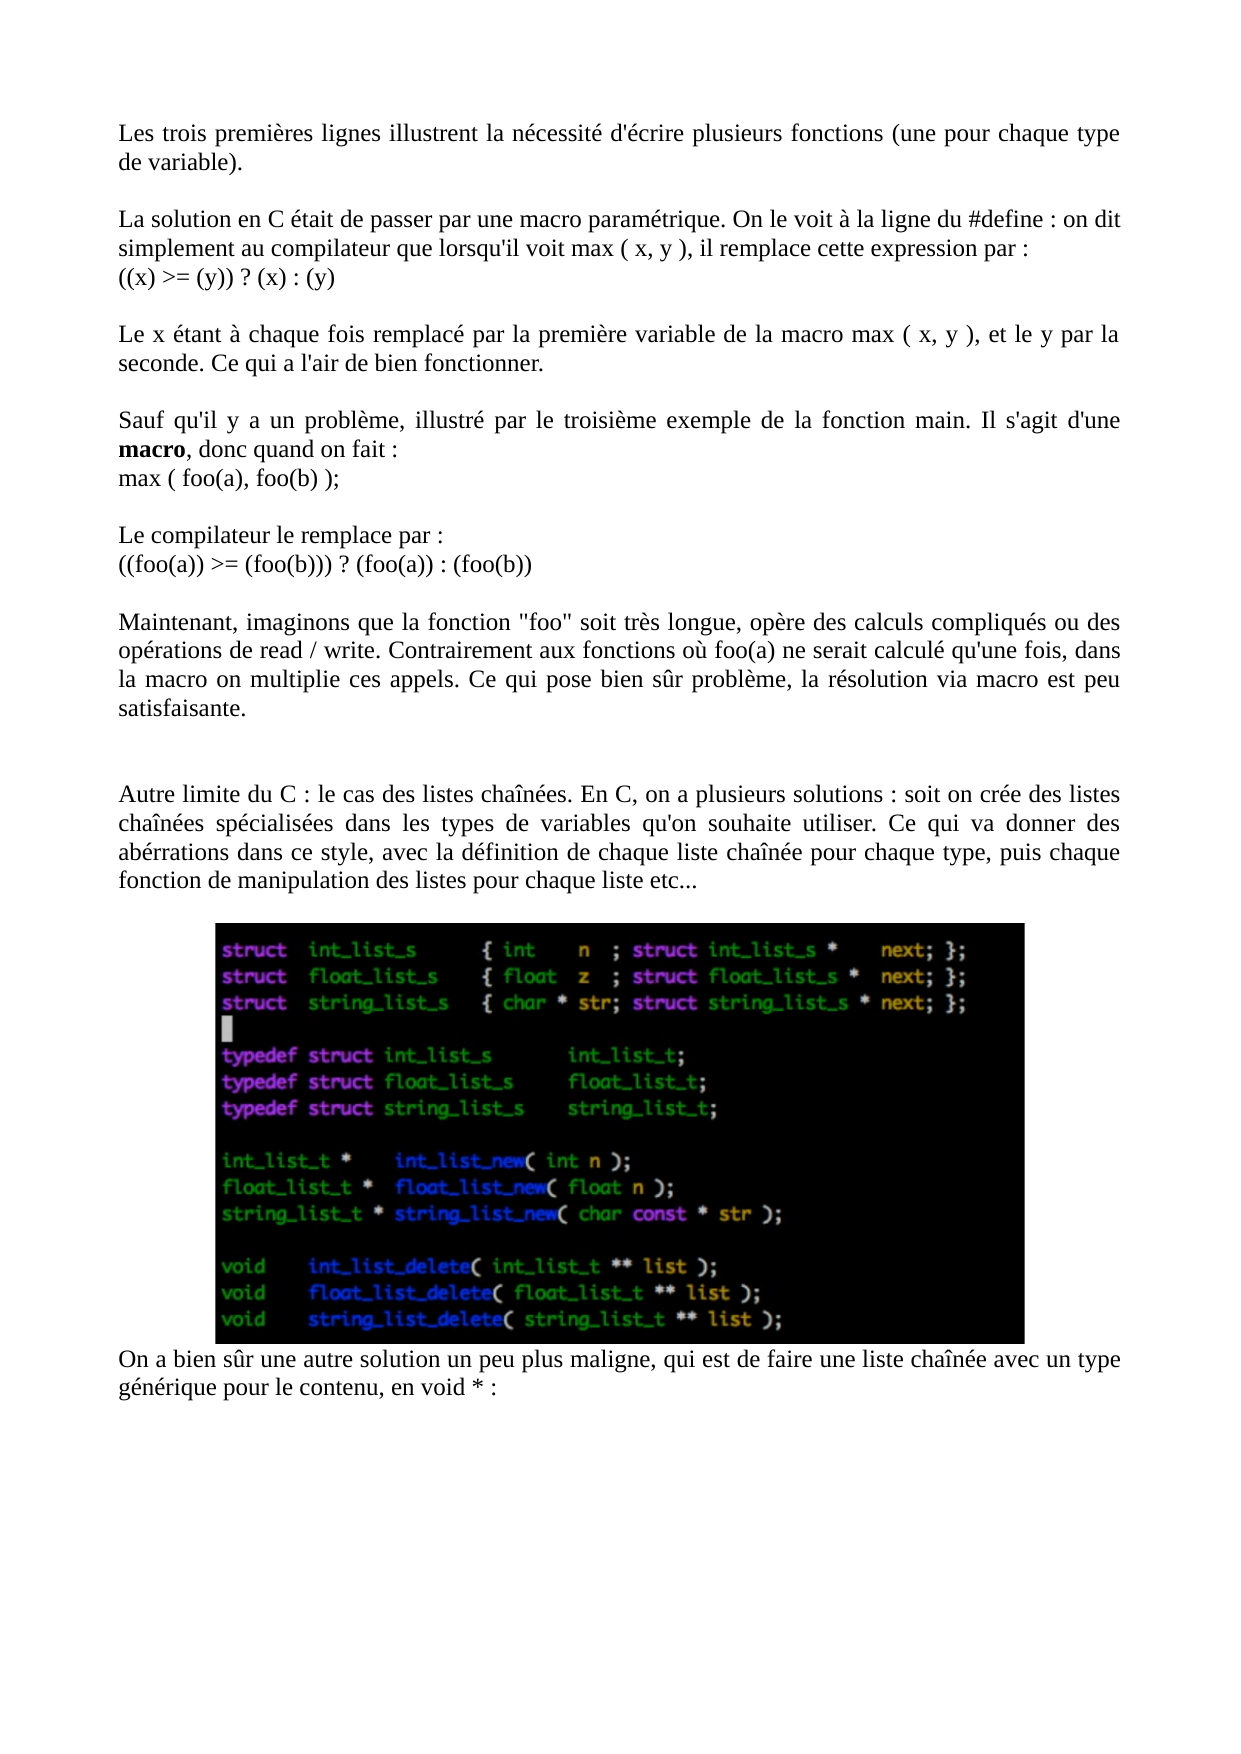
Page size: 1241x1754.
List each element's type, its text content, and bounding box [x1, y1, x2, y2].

text La solution en C était de passer par une macro paramétrique. On le voit à la ligne du #define : on dit simplement au compilateur que lorsqu'il voit max ( x, y ), il remplace cette expression par : [118, 204, 1122, 262]
text Maintenant, imaginons que la fonction "foo" soit très longue, opère des calculs compliqués ou des opérations de read / write. Contrairement aux fonctions où foo(a) ne serait calculé qu'une fois, dans la macro on multiplie ces appels. Ce qui pose bien sûr problème, la résolution via macro est peu satisfaisante. [118, 607, 1122, 722]
text ((x) >= (y)) ? (x) : (y) [118, 262, 1122, 291]
text Le compilateur le remplace par : [118, 521, 1122, 549]
text Les trois premières lignes illustrent la nécessité d'écrire plusieurs fonctions (une pour chaque type de variable). [118, 118, 1122, 176]
text max ( foo(a), foo(b) ); [118, 463, 1122, 492]
text Le x étant à chaque fois remplacé par la première variable de la macro max ( x, y ), et le y par la seconde. Ce qui a l'air de bien fonctionner. [118, 319, 1122, 377]
text Sauf qu'il y a un problème, illustré par le troisième exemple de la fonction main. Il s'agit d'une macro, donc quand on fait : [118, 406, 1122, 463]
text Autre limite du C : le cas des listes chaînées. En C, on a plusieurs solutions : soit on crée des listes chaînées spécialisées dans les types de variables qu'on souhaite utiliser. Ce qui va donner des abérrations dans ce style, avec la définition de chaque liste chaînée pour chaque type, puis chaque fonction de manipulation des listes pour chaque liste etc... [118, 779, 1122, 894]
text On a bien sûr une autre solution un peu plus maligne, qui est de faire une liste chaînée avec un type générique pour le contenu, en void * : [118, 1330, 1122, 1401]
text ((foo(a)) >= (foo(b))) ? (foo(a)) : (foo(b)) [118, 549, 1122, 578]
